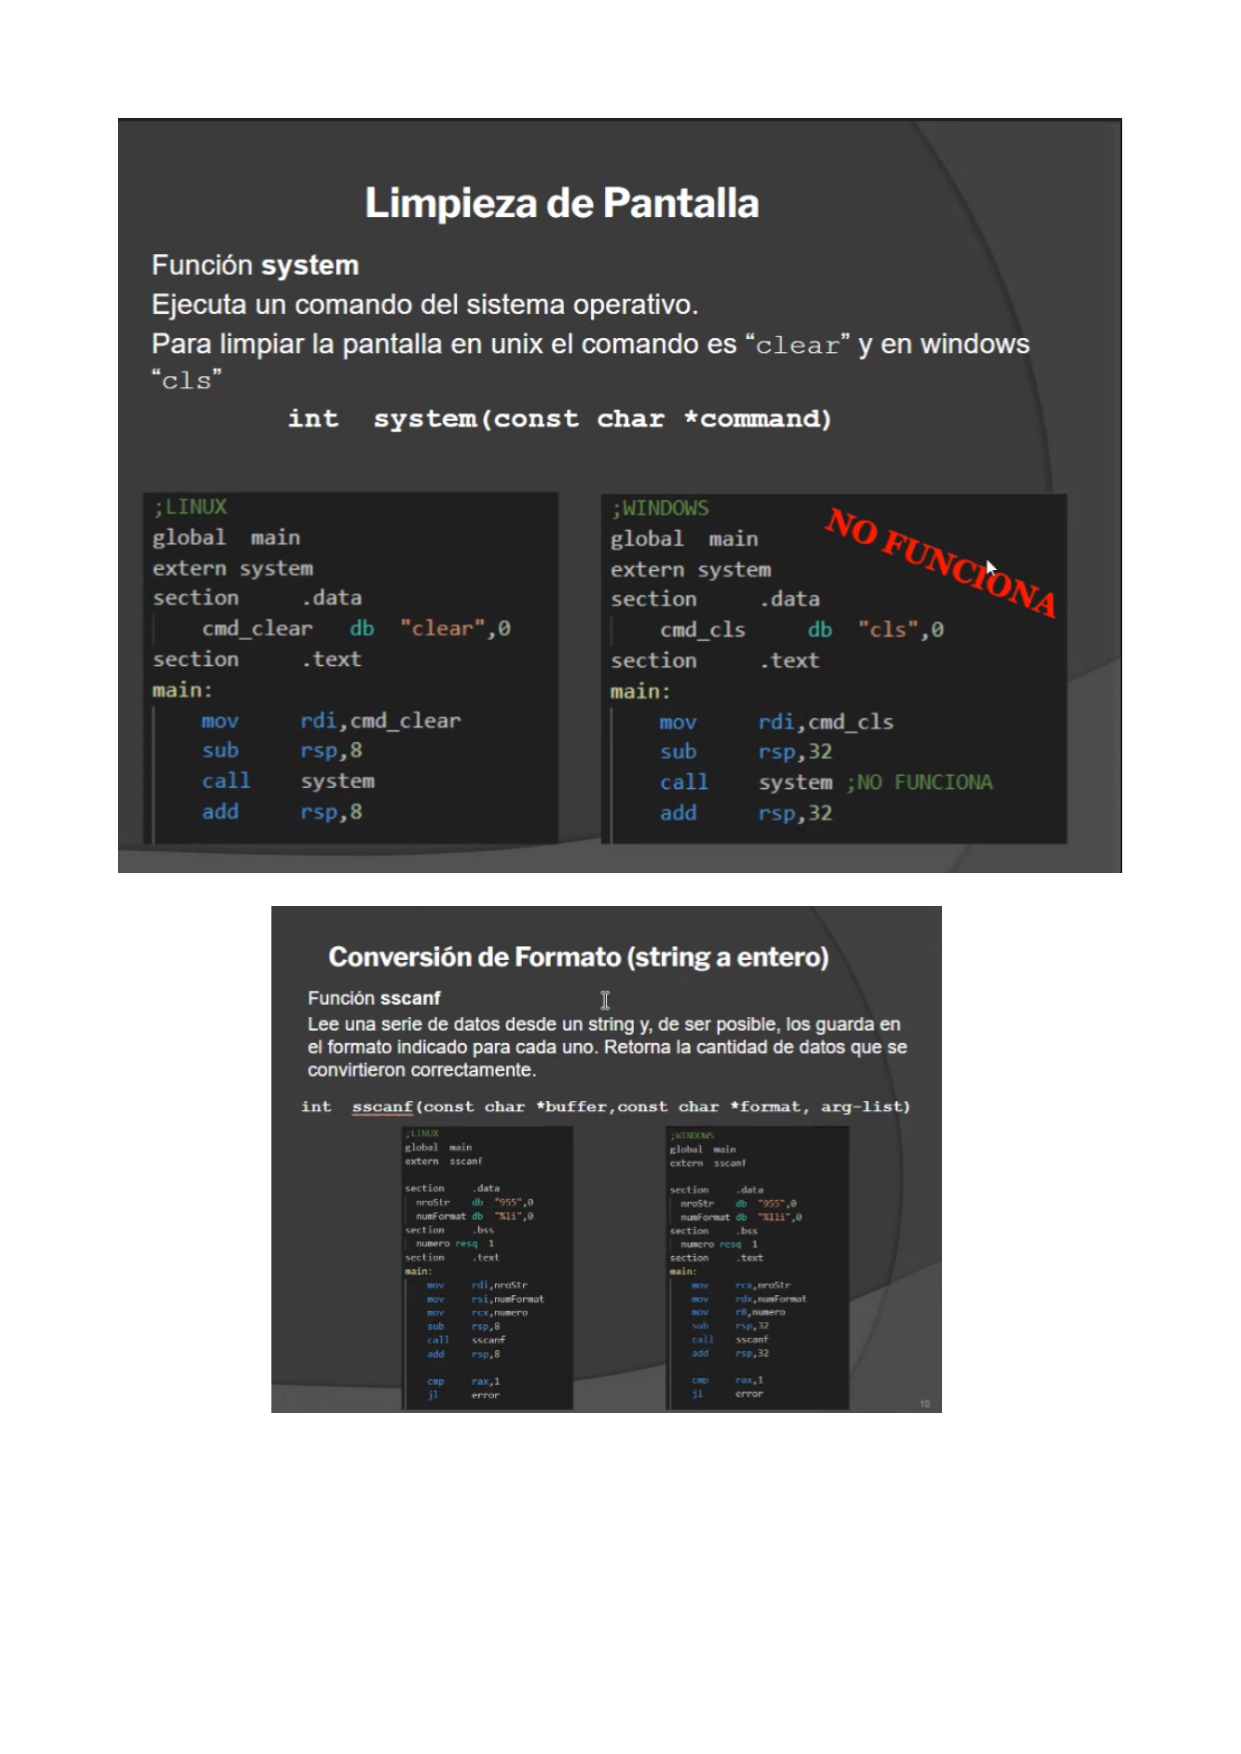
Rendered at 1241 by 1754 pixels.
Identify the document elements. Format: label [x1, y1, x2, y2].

picture [271, 906, 942, 1413]
picture [118, 118, 1123, 873]
